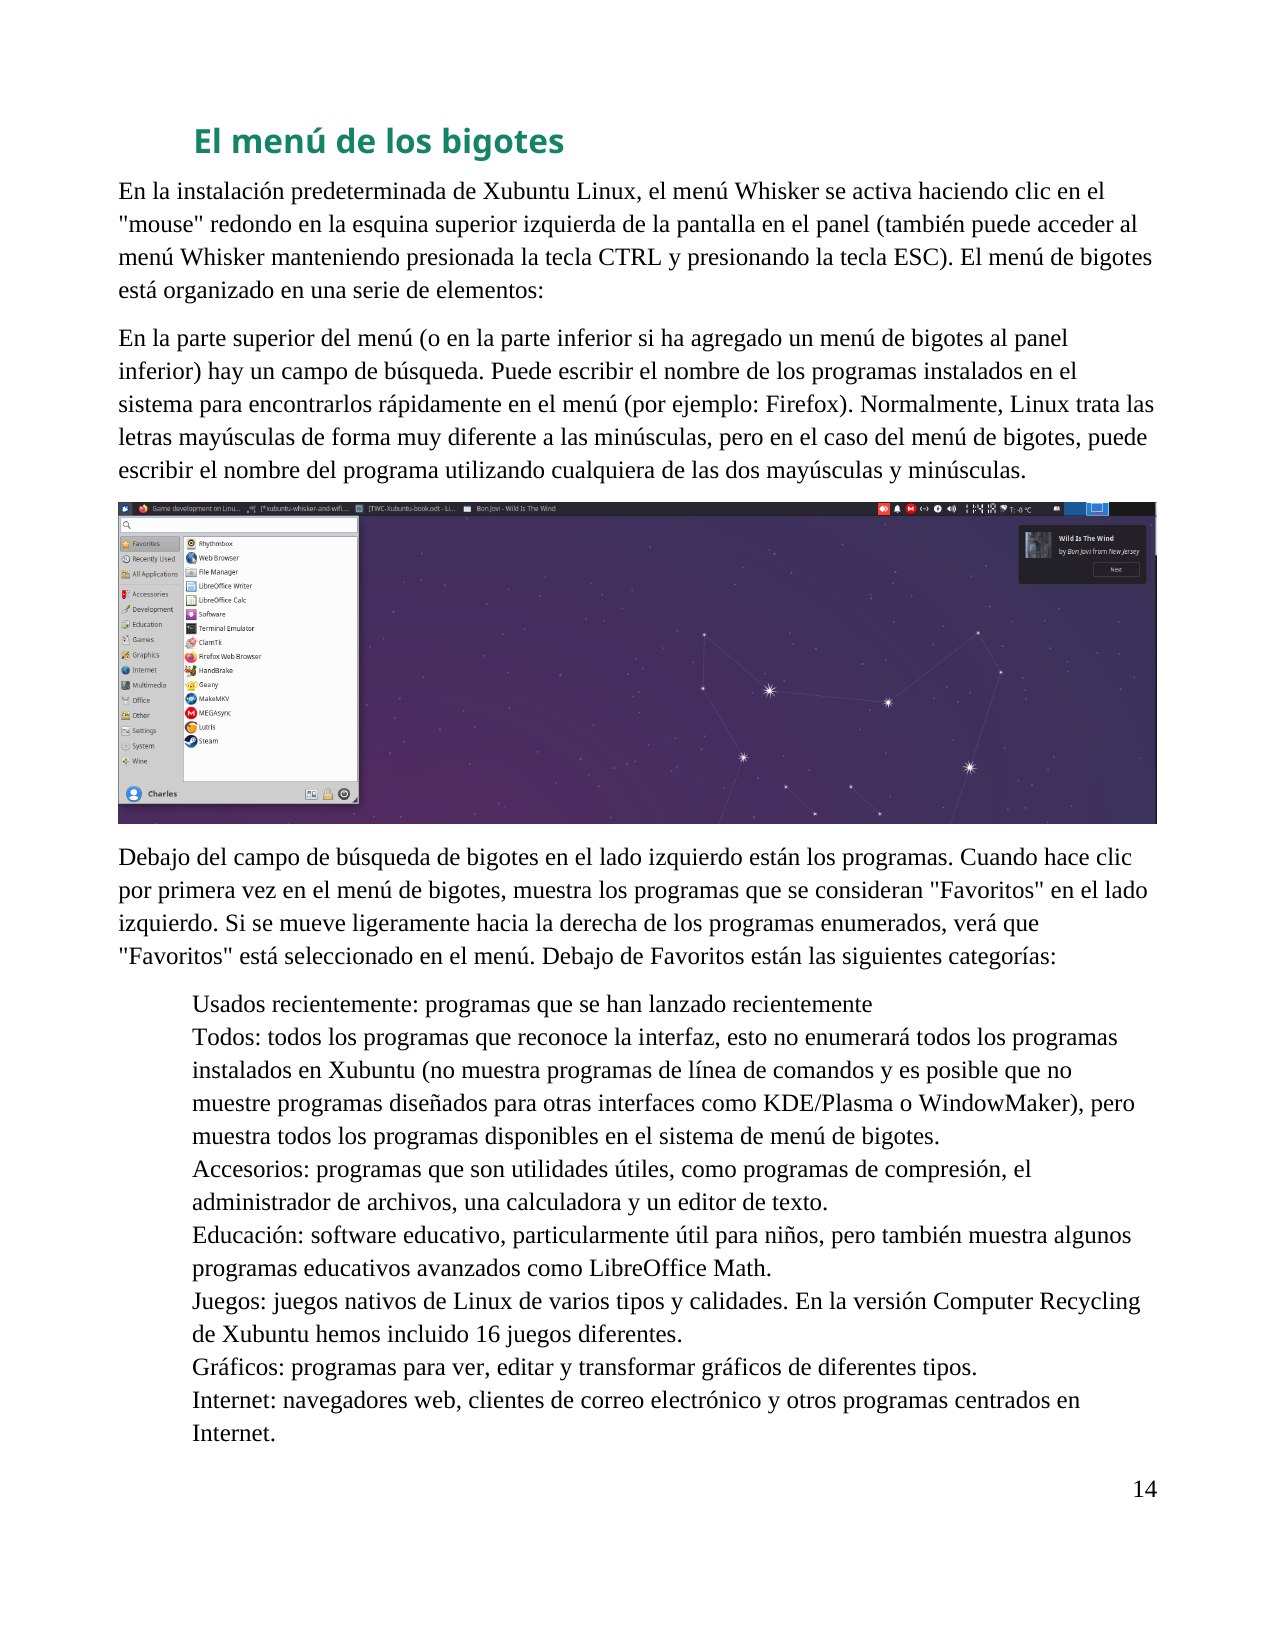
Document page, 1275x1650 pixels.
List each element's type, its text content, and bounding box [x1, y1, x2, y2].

subtitle El menú de los bigotes [118, 118, 1157, 163]
text Debajo del campo de búsqueda de bigotes en el lado izquierdo están los programas. Cuando hace clic por primera vez en el menú de bigotes, muestra los programas que se consideran "Favoritos" en el lado izquierdo. Si se mueve ligeramente hacia la derecha de los programas enumerados, verá que "Favoritos" está seleccionado en el menú. Debajo de Favoritos están las siguientes categorías: [118, 842, 1157, 970]
list Usados ​​recientemente: programas que se han lanzado recientemente [162, 989, 1157, 1017]
list Accesorios: programas que son utilidades útiles, como programas de compresión, el administrador de archivos, una calculadora y un editor de texto. [162, 1154, 1157, 1216]
list Educación: software educativo, particularmente útil para niños, pero también muestra algunos programas educativos avanzados como LibreOffice Math. [162, 1220, 1157, 1282]
list Gráficos: programas para ver, editar y transformar gráficos de diferentes tipos. [162, 1352, 1157, 1381]
list Internet: navegadores web, clientes de correo electrónico y otros programas centrados en Internet. [162, 1385, 1157, 1447]
picture [118, 502, 1157, 824]
text En la parte superior del menú (o en la parte inferior si ha agregado un menú de bigotes al panel inferior) hay un campo de búsqueda. Puede escribir el nombre de los programas instalados en el sistema para encontrarlos rápidamente en el menú (por ejemplo: Firefox). Normalmente, Linux trata las letras mayúsculas de forma muy diferente a las minúsculas, pero en el caso del menú de bigotes, puede escribir el nombre del programa utilizando cualquiera de las dos mayúsculas y minúsculas. [118, 323, 1157, 483]
text En la instalación predeterminada de Xubuntu Linux, el menú Whisker se activa haciendo clic en el "mouse" redondo en la esquina superior izquierda de la pantalla en el panel (también puede acceder al menú Whisker manteniendo presionada la tecla CTRL y presionando la tecla ESC). El menú de bigotes está organizado en una serie de elementos: [118, 176, 1157, 304]
list Juegos: juegos nativos de Linux de varios tipos y calidades. En la versión Computer Recycling de Xubuntu hemos incluido 16 juegos diferentes. [162, 1286, 1157, 1348]
list Todos: todos los programas que reconoce la interfaz, esto no enumerará todos los programas instalados en Xubuntu (no muestra programas de línea de comandos y es posible que no muestre programas diseñados para otras interfaces como KDE/Plasma o WindowMaker), pero muestra todos los programas disponibles en el sistema de menú de bigotes. [162, 1022, 1157, 1149]
